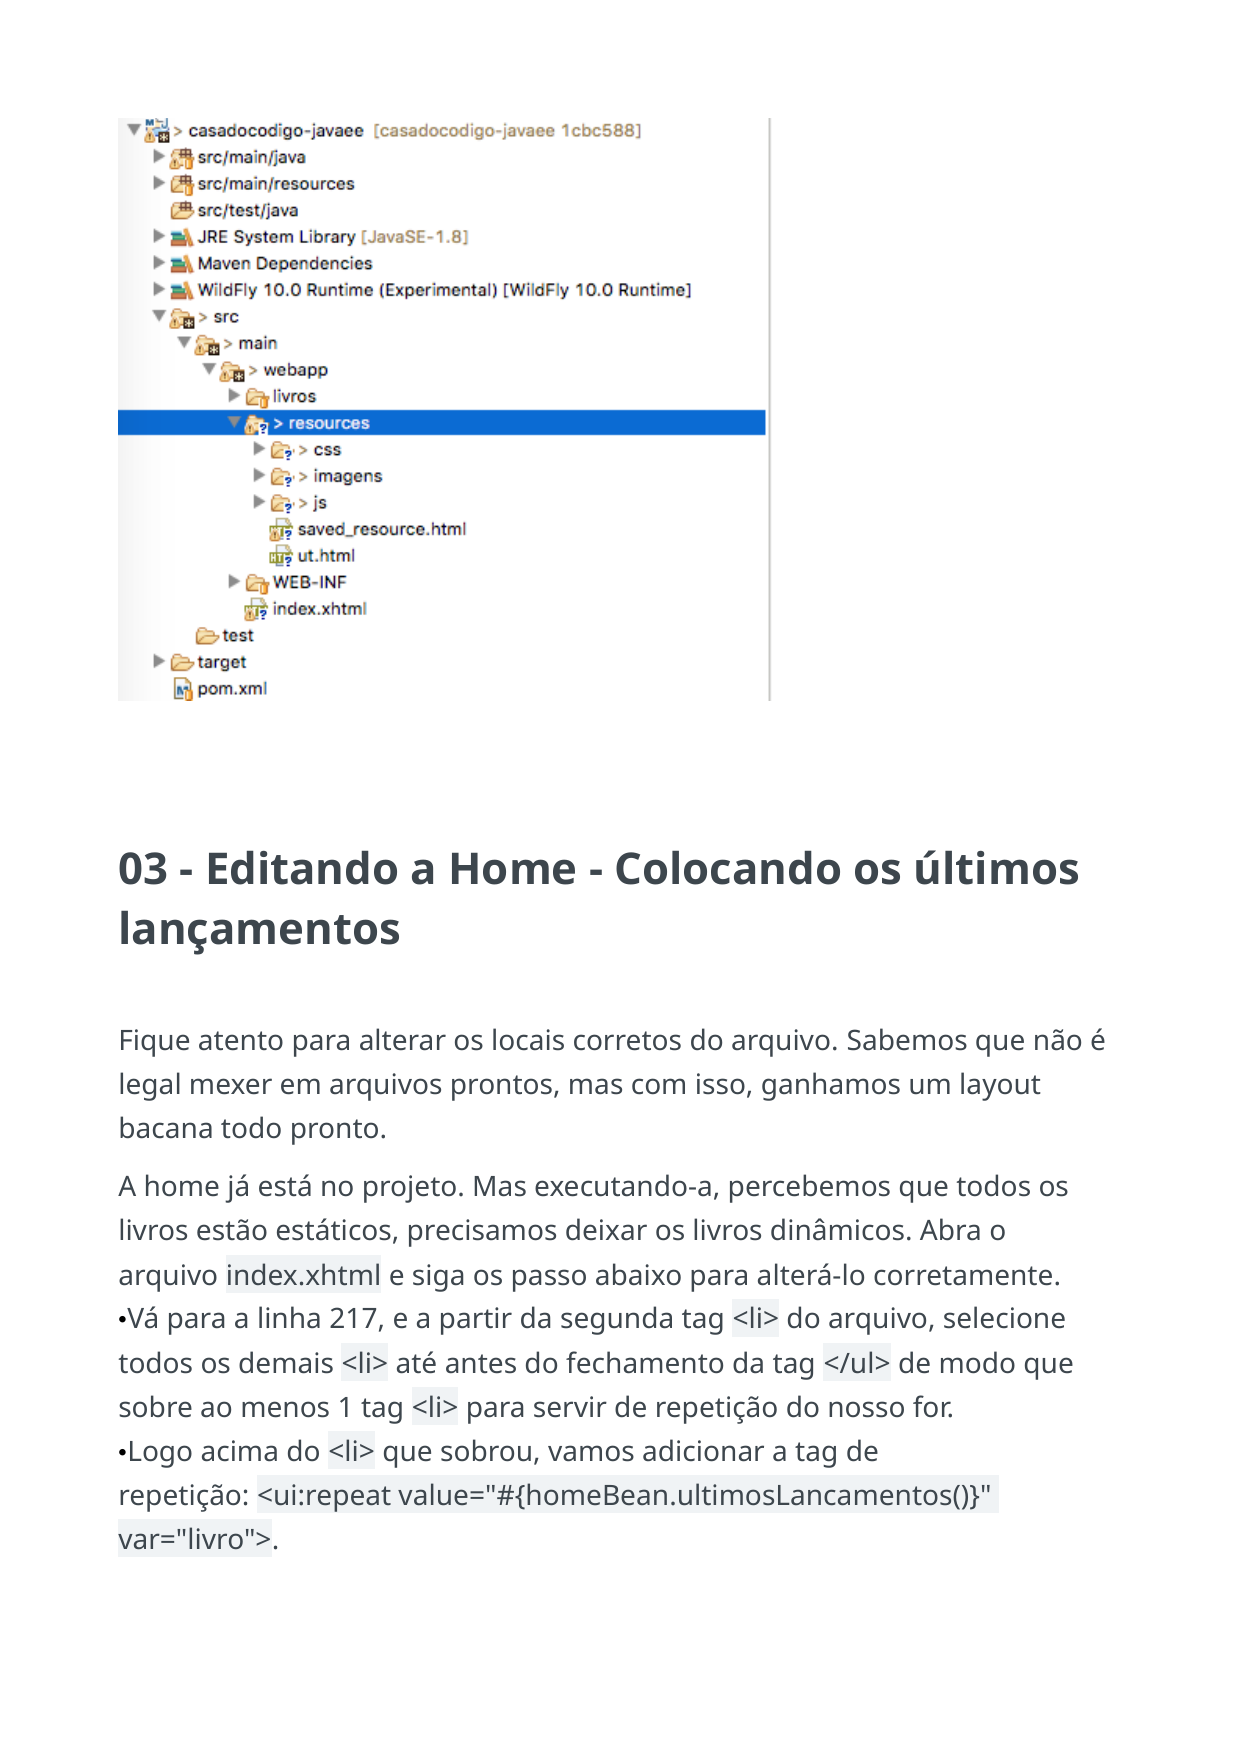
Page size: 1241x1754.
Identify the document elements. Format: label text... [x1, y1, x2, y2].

text A home já está no projeto. Mas executando-a, percebemos que todos os livros estão estáticos, precisamos deixar os livros dinâmicos. Abra o arquivo index.xhtml e siga os passo abaixo para alterá-lo corretamente. [118, 1167, 1122, 1293]
subtitle 03 - Editando a Home - Colocando os últimos lançamentos [118, 838, 1122, 957]
text Fique atento para alterar os locais corretos do arquivo. Sabemos que não é legal mexer em arquivos prontos, mas com isso, ganhamos um layout bacana todo pronto. [118, 1020, 1122, 1146]
picture [118, 118, 772, 701]
list Logo acima do <li> que sobrou, vamos adicionar a tag de repetição: <ui:repeat value="#{homeBean.ultimosLancamentos()}" var="livro">. [118, 1431, 1122, 1557]
list Vá para a linha 217, e a partir da segunda tag <li> do arquivo, selecione todos os demais <li> até antes do fechamento da tag </ul> de modo que sobre ao menos 1 tag <li> para servir de repetição do nosso for. [118, 1299, 1122, 1425]
